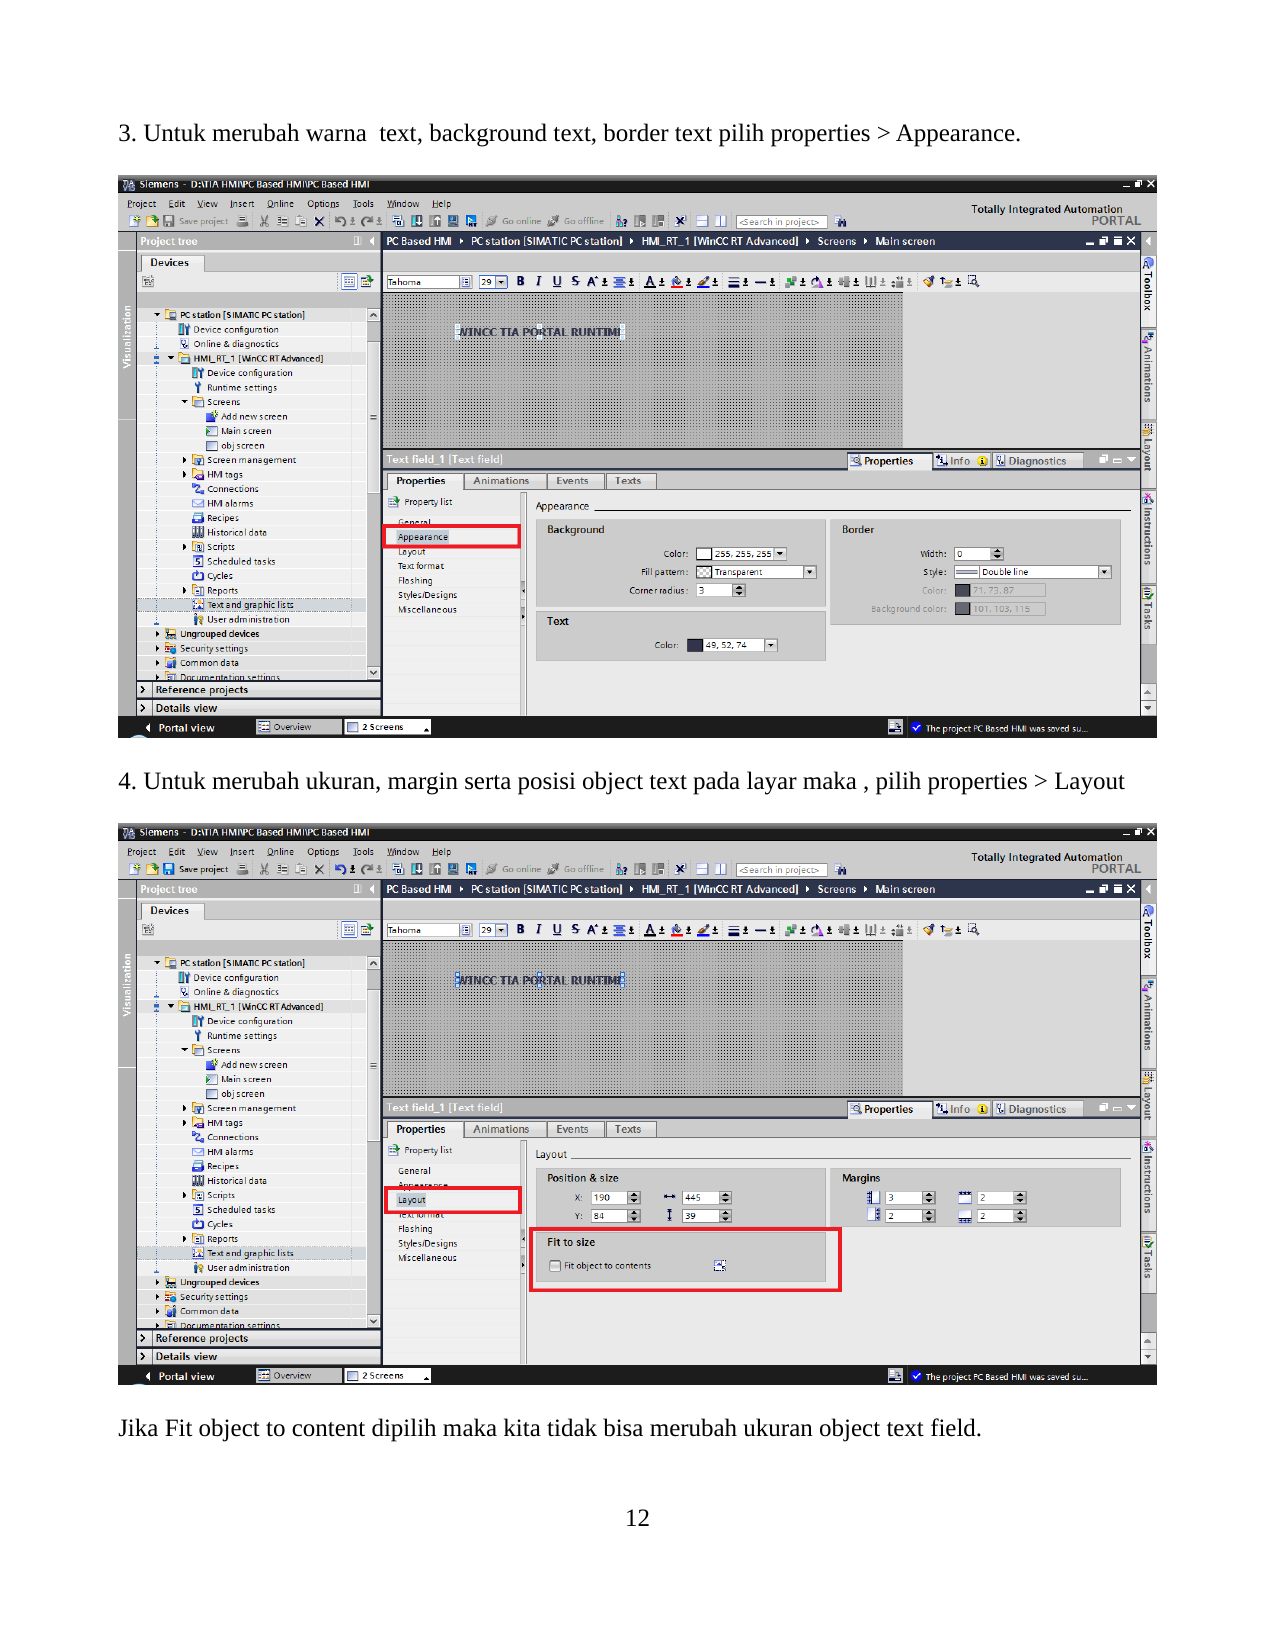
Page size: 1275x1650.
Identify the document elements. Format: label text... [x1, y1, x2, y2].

text Jika Fit object to content dipilih maka kita tidak bisa merubah ukuran object text field. [118, 1413, 1157, 1442]
text 3. Untuk merubah warna text, background text, border text pilih properties > Appearance. [118, 118, 1157, 147]
picture [118, 823, 1157, 1385]
text 4. Untuk merubah ukuran, margin serta posisi object text pada layar maka , pilih properties > Layout [118, 766, 1157, 795]
picture [118, 175, 1157, 738]
